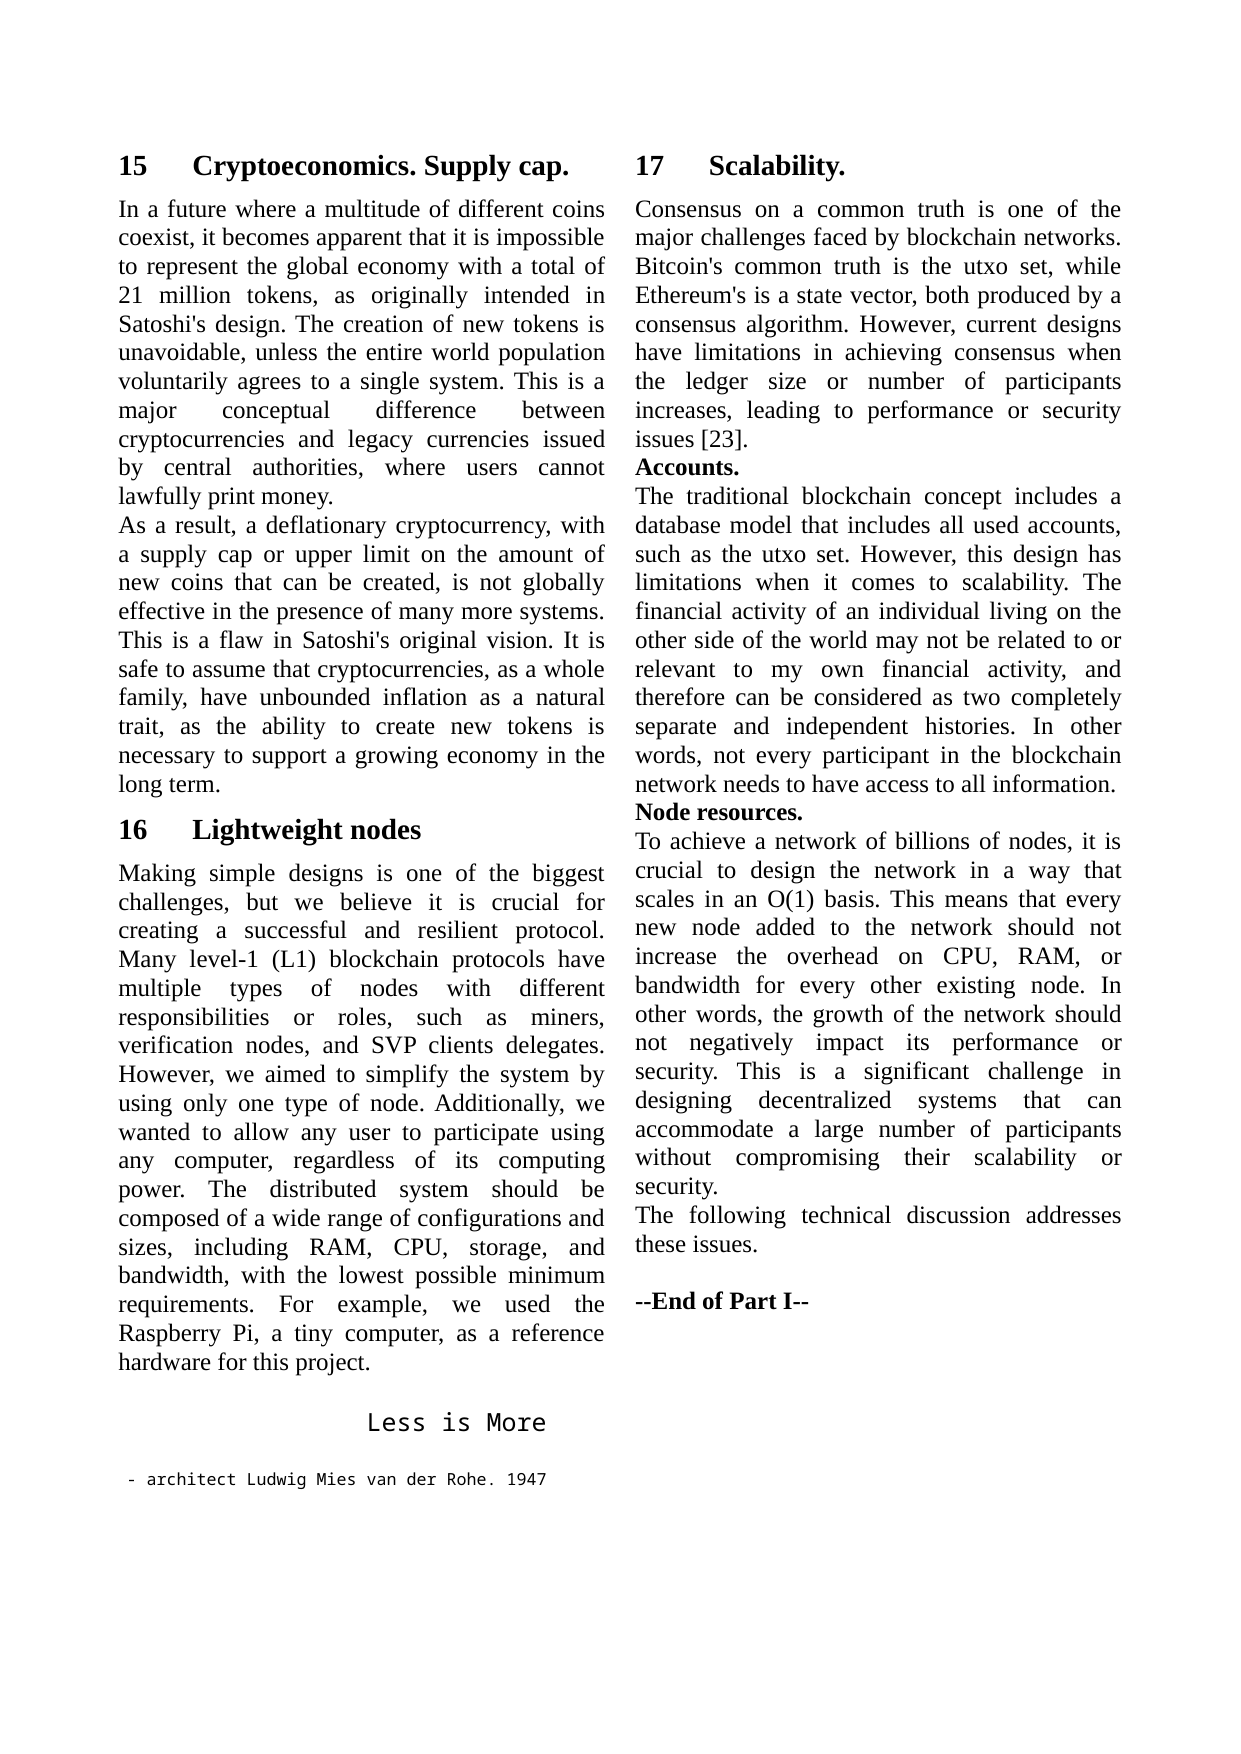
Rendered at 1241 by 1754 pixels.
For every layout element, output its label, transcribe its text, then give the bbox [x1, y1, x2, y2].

text Consensus on a common truth is one of the major challenges faced by blockchain networks. Bitcoin's common truth is the utxo set, while Ethereum's is a state vector, both produced by a consensus algorithm. However, current designs have limitations in achieving consensus when the ledger size or number of participants increases, leading to performance or security issues [23]. [635, 194, 1122, 452]
subtitle Scalability. [635, 148, 1122, 181]
text To achieve a network of billions of nodes, it is crucial to design the network in a way that scales in an O(1) basis. This means that every new node added to the network should not increase the overhead on CPU, RAM, or bandwidth for every other existing node. In other words, the growth of the network should not negatively impact its performance or security. This is a significant challenge in designing decentralized systems that can accommodate a large number of participants without compromising their scalability or security. [635, 826, 1122, 1200]
text Accounts. [635, 452, 1122, 481]
text In a future where a multitude of different coins coexist, it becomes apparent that it is impossible to represent the global economy with a total of 21 million tokens, as originally intended in Satoshi's design. The creation of new tokens is unavoidable, unless the entire world population voluntarily agrees to a single system. This is a major conceptual difference between cryptocurrencies and legacy currencies issued by central authorities, where users cannot lawfully print money. [118, 194, 605, 510]
text - architect Ludwig Mies van der Rohe. 1947 [118, 1468, 546, 1491]
subtitle Lightweight nodes [118, 812, 605, 846]
text The following technical discussion addresses these issues. [635, 1200, 1122, 1257]
text As a result, a deflationary cryptocurrency, with a supply cap or upper limit on the amount of new coins that can be created, is not globally effective in the presence of many more systems. This is a flaw in Satoshi's original vision. It is safe to assume that cryptocurrencies, as a whole family, have unbounded inflation as a natural trait, as the ability to create new tokens is necessary to support a growing economy in the long term. [118, 510, 605, 797]
text The traditional blockchain concept includes a database model that includes all used accounts, such as the utxo set. However, this design has limitations when it comes to scalability. The financial activity of an individual living on the other side of the world may not be related to or relevant to my own financial activity, and therefore can be considered as two completely separate and independent histories. In other words, not every participant in the blockchain network needs to have access to all information. [635, 481, 1122, 797]
subtitle Cryptoeconomics. Supply cap. [118, 148, 605, 181]
text Node resources. [635, 797, 1122, 826]
text Making simple designs is one of the biggest challenges, but we believe it is crucial for creating a successful and resilient protocol. Many level-1 (L1) blockchain protocols have multiple types of nodes with different responsibilities or roles, such as miners, verification nodes, and SVP clients delegates. However, we aimed to simplify the system by using only one type of node. Additionally, we wanted to allow any user to participate using any computer, regardless of its computing power. The distributed system should be composed of a wide range of configurations and sizes, including RAM, CPU, storage, and bandwidth, with the lowest possible minimum requirements. For example, we used the Raspberry Pi, a tiny computer, as a reference hardware for this project. [118, 858, 605, 1376]
text Less is More [118, 1404, 546, 1438]
text --End of Part I-- [635, 1286, 1122, 1315]
